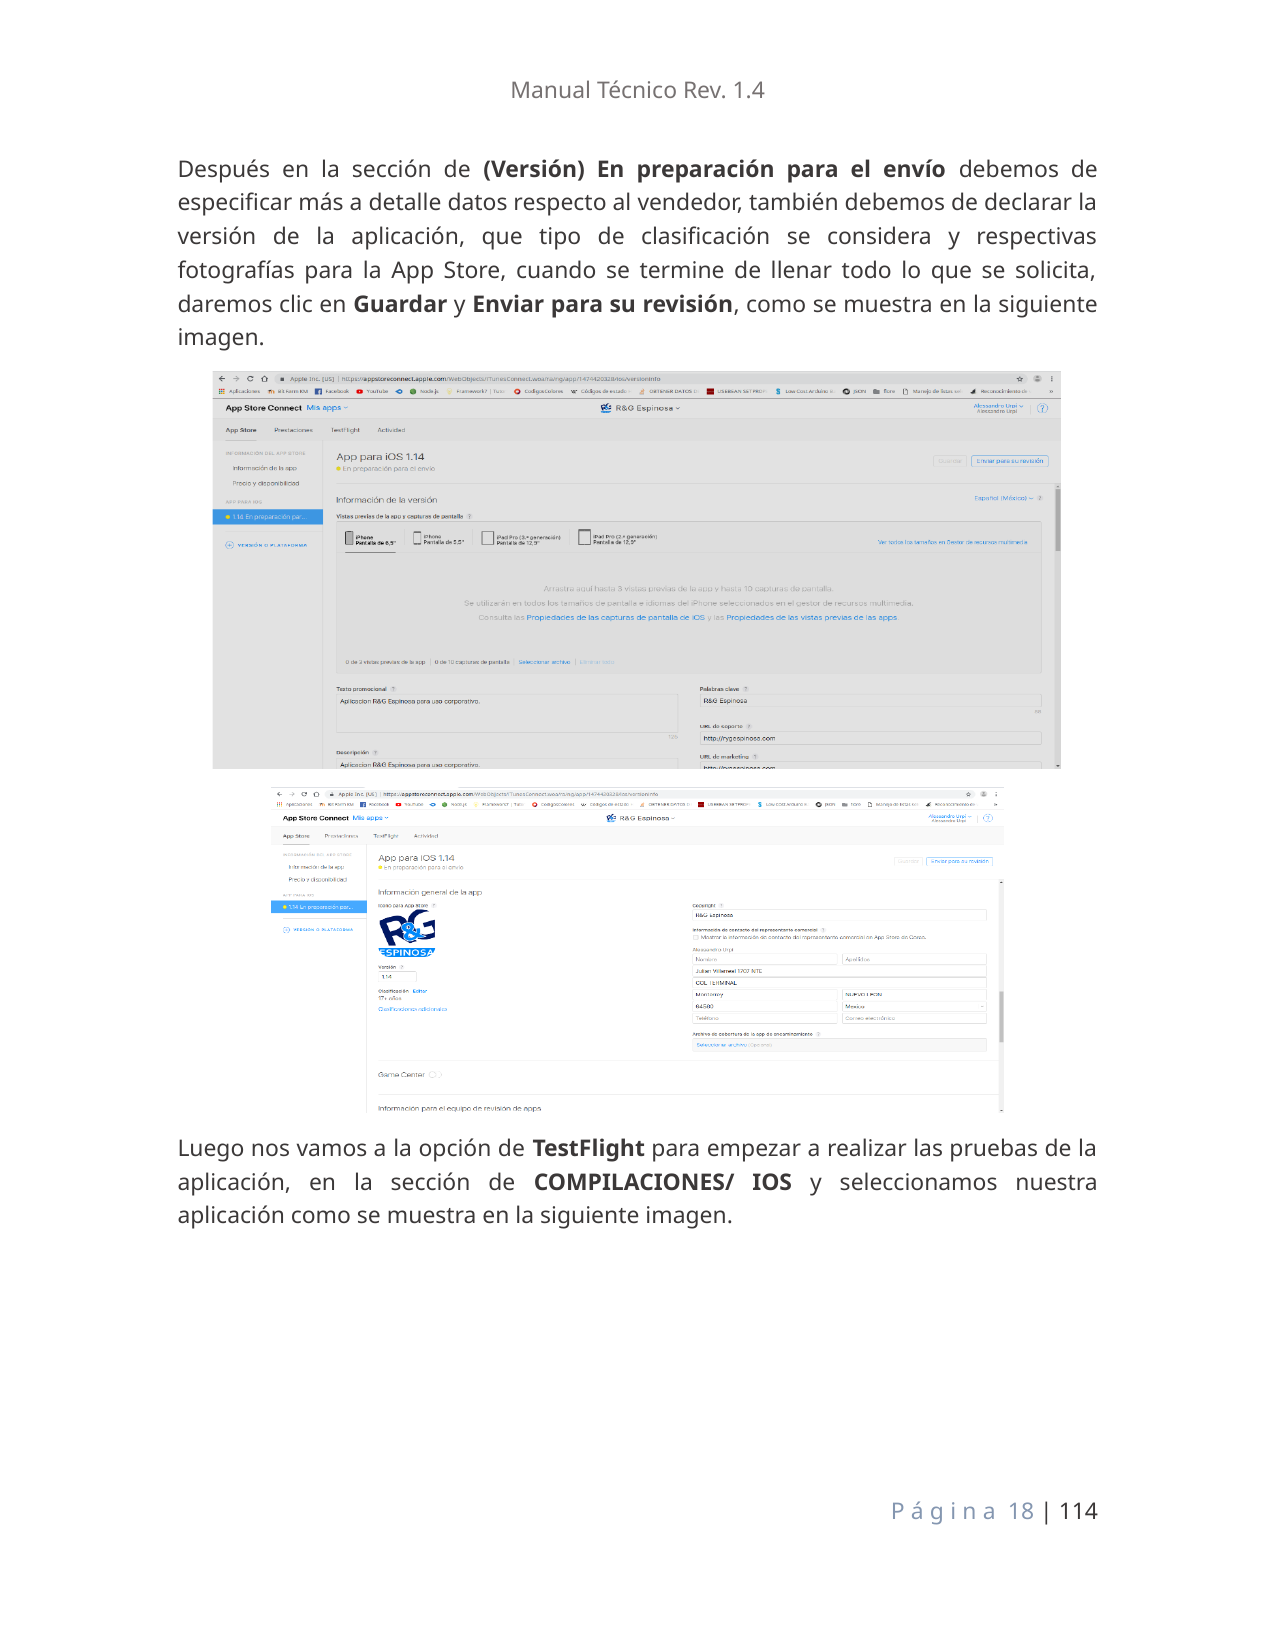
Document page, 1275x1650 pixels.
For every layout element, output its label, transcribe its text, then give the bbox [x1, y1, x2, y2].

text Después en la sección de (Versión) En preparación para el envío debemos de especificar más a detalle datos respecto al vendedor, también debemos de declarar la versión de la aplicación, que tipo de clasificación se considera y respectivas fotografías para la App Store, cuando se termine de llenar todo lo que se solicita, daremos clic en Guardar y Enviar para su revisión, como se muestra en la siguiente imagen. [177, 153, 1098, 353]
picture [212, 371, 1061, 769]
text Luego nos vamos a la opción de TestFlight para empezar a realizar las pruebas de la aplicación, en la sección de COMPILACIONES/ IOS y seleccionamos nuestra aplicación como se muestra en la siguiente imagen. [177, 1132, 1098, 1231]
picture [271, 787, 1004, 1113]
